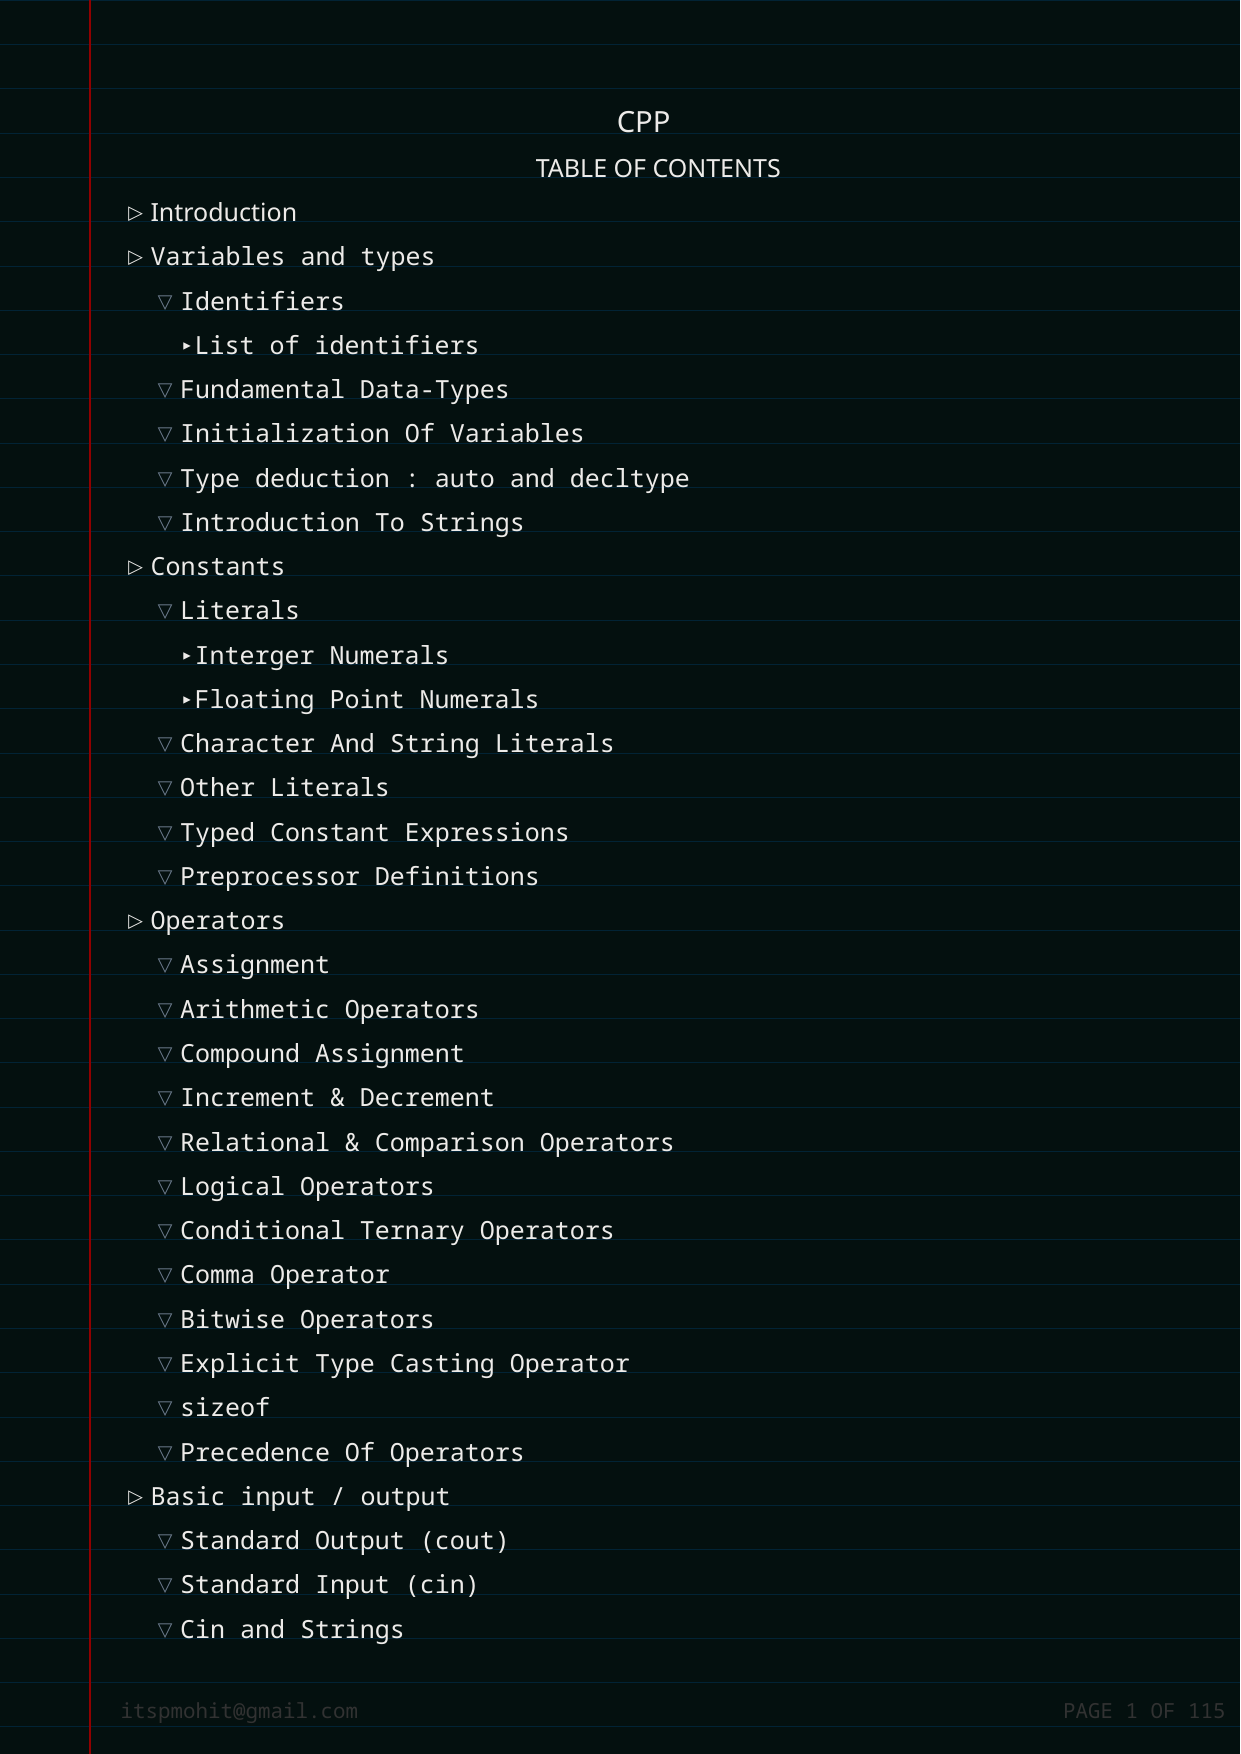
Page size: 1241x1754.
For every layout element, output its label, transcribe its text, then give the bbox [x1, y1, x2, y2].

text ▽Introduction To Strings [150, 496, 1196, 540]
text ▽Relational & Comparison Operators [150, 1116, 1196, 1160]
text ▽sizeof [150, 1381, 1196, 1426]
text ▽Fundamental Data-Types [150, 363, 1196, 407]
text ▽Typed Constant Expressions [150, 806, 1196, 850]
text ▽Assignment [150, 938, 1196, 983]
text ▽Comma Operator [150, 1248, 1196, 1293]
text ▽Standard Input (cin) [150, 1558, 1196, 1603]
text ▽Increment & Decrement [150, 1071, 1196, 1116]
text ▽Arithmetic Operators [150, 983, 1196, 1027]
text ▸List of identifiers [179, 319, 1196, 363]
text ▽Character And String Literals [150, 717, 1196, 761]
text ▽Other Literals [150, 761, 1196, 806]
text ▽Explicit Type Casting Operator [150, 1337, 1196, 1381]
text ▷Constants [120, 540, 1196, 584]
text ▽Logical Operators [150, 1160, 1196, 1204]
text ▽Conditional Ternary Operators [150, 1204, 1196, 1248]
subtitle Table of Contents [120, 142, 1196, 186]
text ▽Literals [150, 584, 1196, 629]
text Cpp [120, 97, 1166, 142]
text ▽Cin and Strings [150, 1603, 1196, 1647]
text ▽Initialization Of Variables [150, 407, 1196, 452]
text ▷Variables and types [120, 230, 1196, 274]
text ▽Type deduction : auto and decltype [150, 452, 1196, 496]
text ▷Basic input / output [120, 1470, 1196, 1514]
text ▸Interger Numerals [179, 629, 1196, 673]
text ▽Preprocessor Definitions [150, 850, 1196, 894]
text ▷Introduction [120, 186, 1196, 230]
text ▽Precedence Of Operators [150, 1426, 1196, 1470]
text ▷Operators [120, 894, 1196, 938]
text ▽Standard Output (cout) [150, 1514, 1196, 1558]
text ▽Compound Assignment [150, 1027, 1196, 1071]
text ▽Identifiers [150, 274, 1196, 319]
text ▽Bitwise Operators [150, 1293, 1196, 1337]
text ▸Floating Point Numerals [179, 673, 1196, 717]
